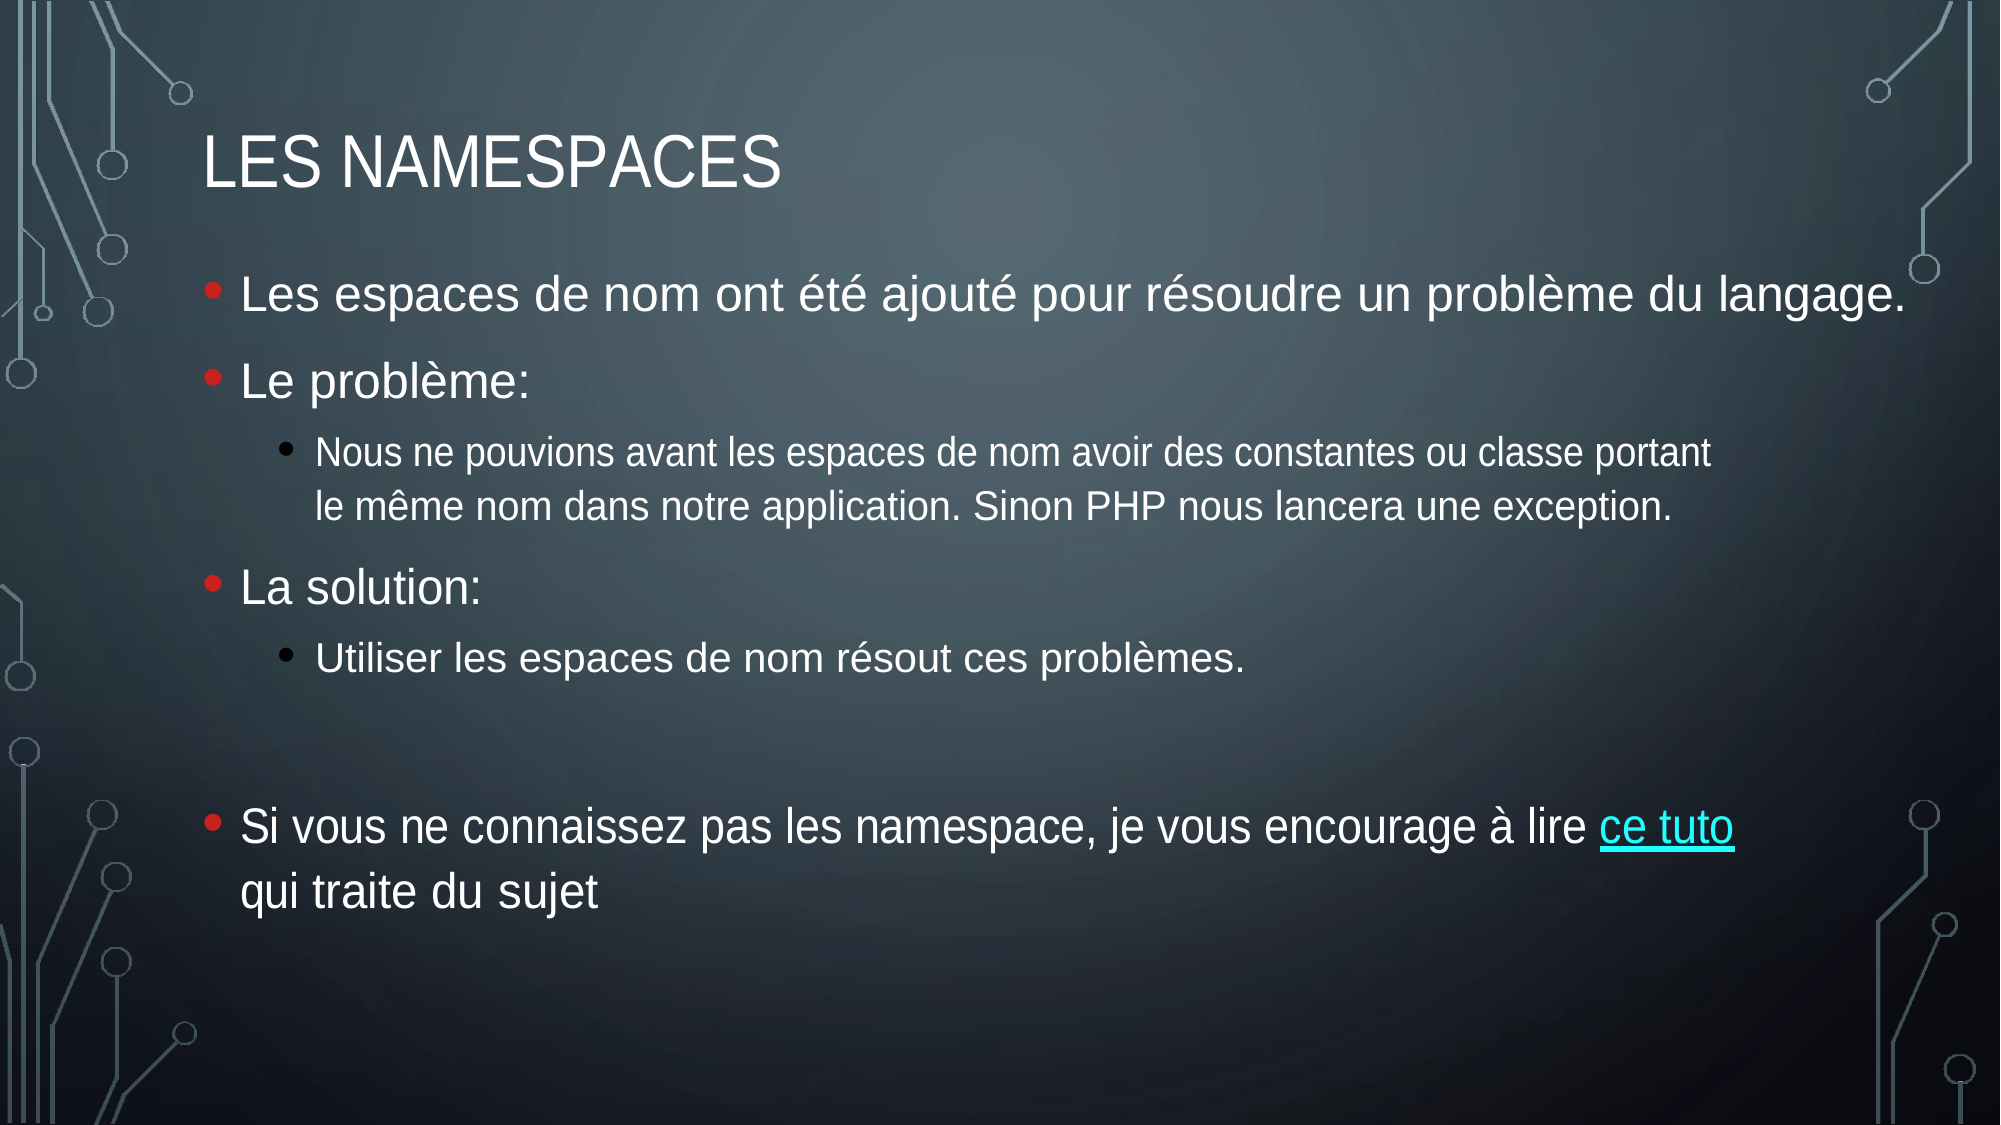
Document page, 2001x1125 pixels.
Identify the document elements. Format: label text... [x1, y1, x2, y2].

picture [0, 0, 2000, 1125]
list Si vous ne connaissez pas les namespace, je vous encourage à lire ce tuto qui traite du sujet [202, 785, 1763, 919]
list La solution: [202, 546, 1971, 618]
list Nous ne pouvions avant les espaces de nom avoir des constantes ou classe portant le même nom dans notre application. Sinon PHP nous lancera une exception. [277, 418, 1712, 529]
list Utiliser les espaces de nom résout ces problèmes. [277, 624, 1971, 684]
list Les espaces de nom ont été ajouté pour résoudre un problème du langage. [202, 253, 1971, 325]
subtitle LES NAMESPACES [202, 117, 1971, 203]
list Le problème: [202, 339, 1971, 411]
